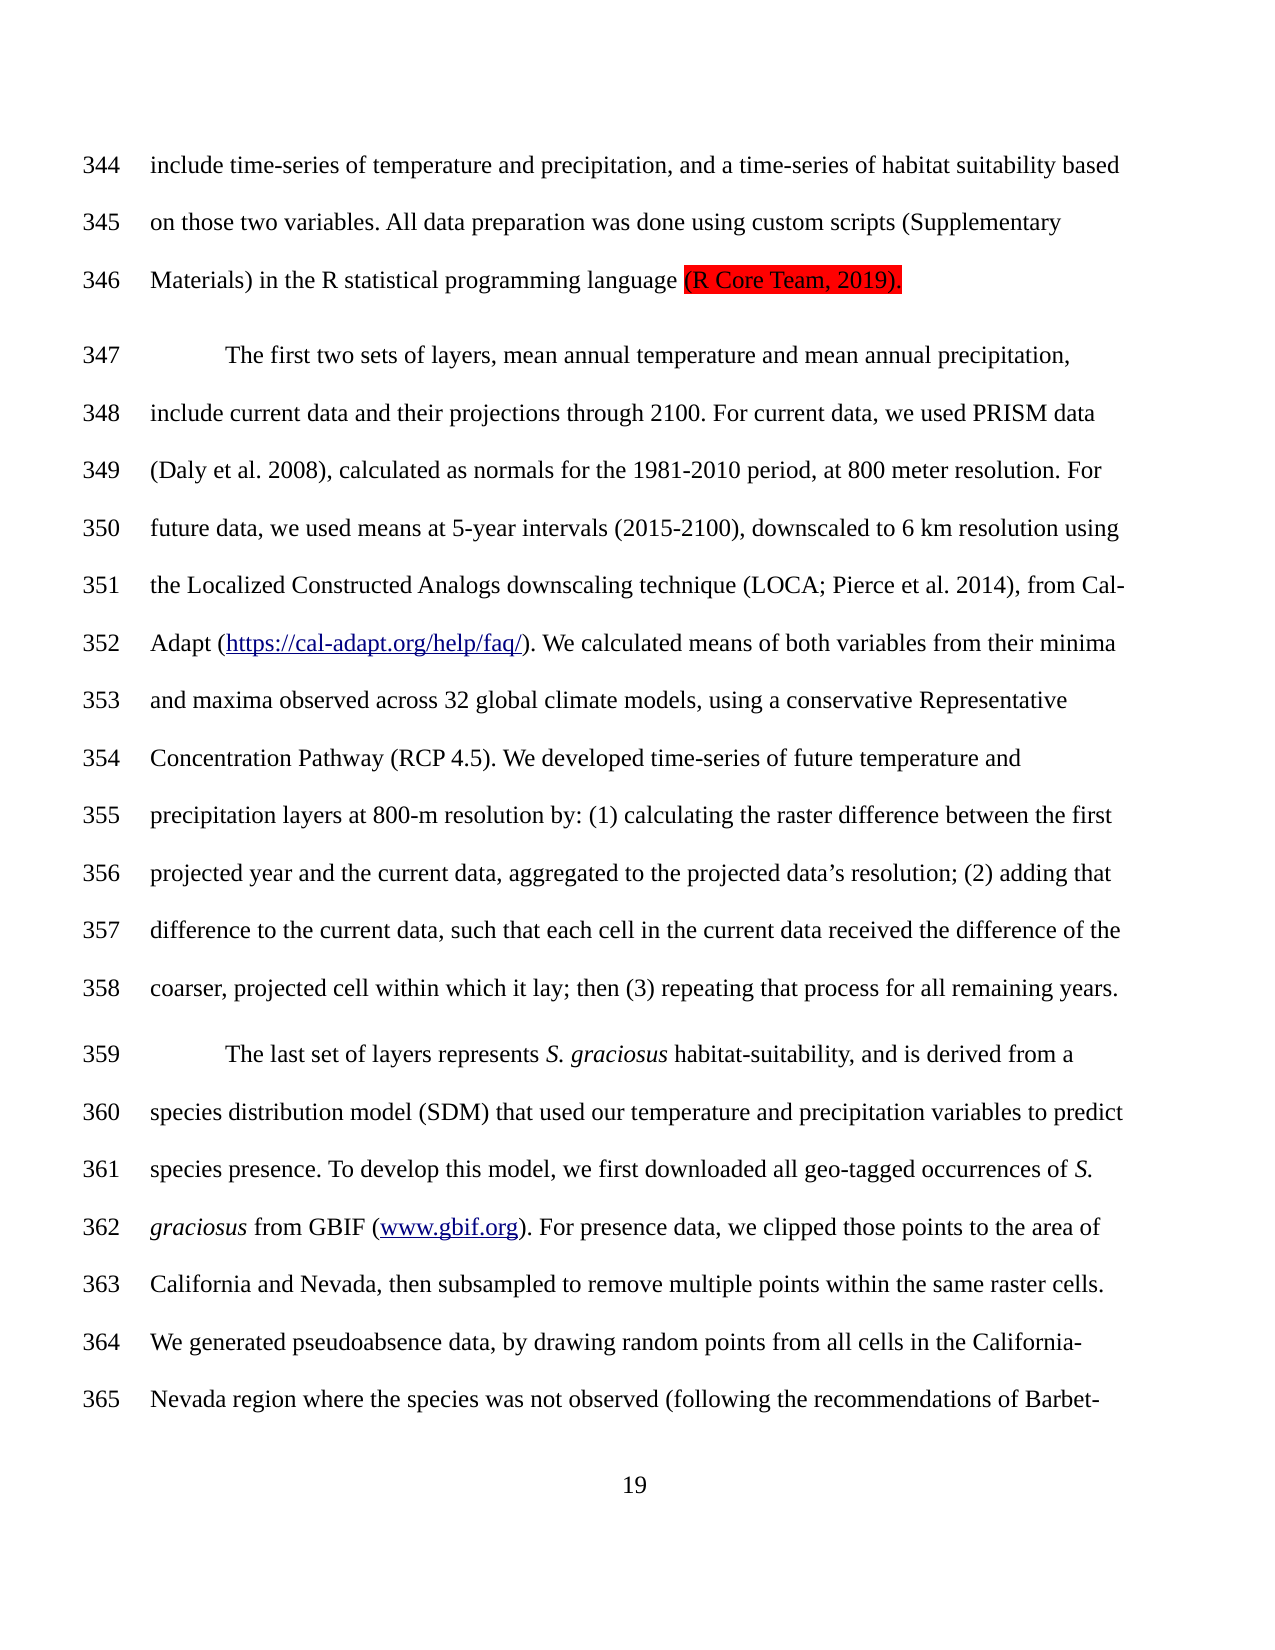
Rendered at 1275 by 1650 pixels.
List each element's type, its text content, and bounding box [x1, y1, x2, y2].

text include time-series of temperature and precipitation, and a time-series of habitat suitability based on those two variables. All data preparation was done using custom scripts (Supplementary Materials) in the R statistical programming language (R Core Team, 2019). [150, 150, 1125, 294]
text The last set of layers represents S. graciosus habitat-suitability, and is derived from a species distribution model (SDM) that used our temperature and precipitation variables to predict species presence. To develop this model, we first downloaded all geo-tagged occurrences of S. graciosus from GBIF (www.gbif.org). For presence data, we clipped those points to the area of California and Nevada, then subsampled to remove multiple points within the same raster cells. We generated pseudoabsence data, by drawing random points from all cells in the California-Nevada region where the species was not observed (following the recommendations of Barbet‐ [150, 1039, 1125, 1413]
text The first two sets of layers, mean annual temperature and mean annual precipitation, include current data and their projections through 2100. For current data, we used PRISM data (Daly et al. 2008), calculated as normals for the 1981-2010 period, at 800 meter resolution. For future data, we used means at 5-year intervals (2015-2100), downscaled to 6 km resolution using the Localized Constructed Analogs downscaling technique (LOCA; Pierce et al. 2014), from Cal-Adapt (https://cal-adapt.org/help/faq/). We calculated means of both variables from their minima and maxima observed across 32 global climate models, using a conservative Representative Concentration Pathway (RCP 4.5). We developed time-series of future temperature and precipitation layers at 800-m resolution by: (1) calculating the raster difference between the first projected year and the current data, aggregated to the projected data’s resolution; (2) adding that difference to the current data, such that each cell in the current data received the difference of the coarser, projected cell within which it lay; then (3) repeating that process for all remaining years. [150, 340, 1125, 1002]
